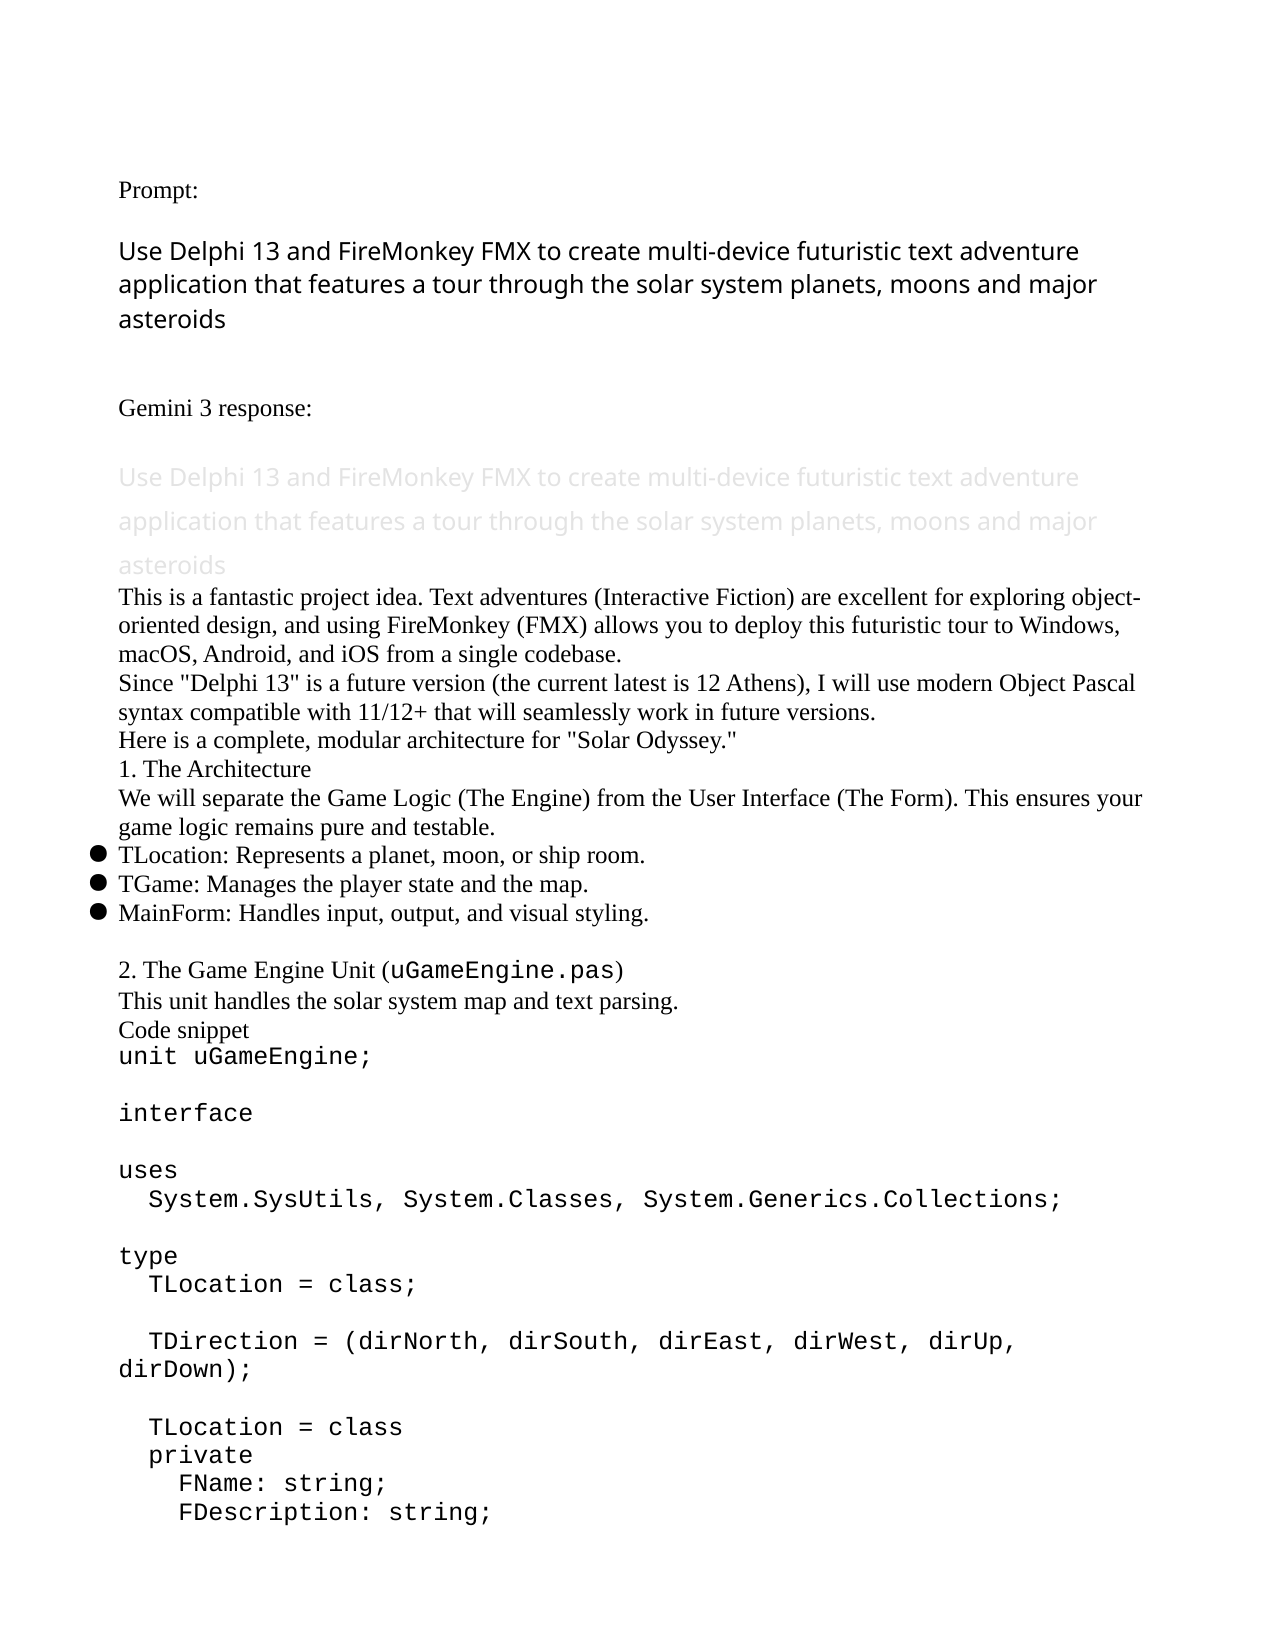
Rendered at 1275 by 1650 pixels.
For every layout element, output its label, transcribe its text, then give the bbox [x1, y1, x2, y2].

text interface [118, 1101, 1157, 1129]
text type [118, 1243, 1157, 1272]
text This is a fantastic project idea. Text adventures (Interactive Fiction) are excellent for exploring object-oriented design, and using FireMonkey (FMX) allows you to deploy this futuristic tour to Windows, macOS, Android, and iOS from a single codebase. [118, 582, 1157, 668]
text Prompt: [118, 176, 1157, 204]
text Use Delphi 13 and FireMonkey FMX to create multi-device futuristic text adventure application that features a tour through the solar system planets, moons and major asteroids [118, 233, 1157, 335]
text Gemini 3 response: [118, 393, 1157, 422]
text Use Delphi 13 and FireMonkey FMX to create multi-device futuristic text adventure application that features a tour through the solar system planets, moons and major asteroids [118, 450, 1157, 582]
text FName: string; [118, 1471, 1157, 1499]
text System.SysUtils, System.Classes, System.Generics.Collections; [118, 1186, 1157, 1214]
list TGame: Manages the player state and the map. [118, 869, 1157, 898]
text 2. The Game Engine Unit (uGameEngine.pas) [118, 955, 1157, 986]
text 1. The Architecture [118, 754, 1157, 783]
text uses [118, 1158, 1157, 1186]
text unit uGameEngine; [118, 1044, 1157, 1072]
text Here is a complete, modular architecture for "Solar Odyssey." [118, 725, 1157, 754]
list TLocation: Represents a planet, moon, or ship room. [118, 840, 1157, 869]
list MainForm: Handles input, output, and visual styling. [118, 898, 1157, 927]
text We will separate the Game Logic (The Engine) from the User Interface (The Form). This ensures your game logic remains pure and testable. [118, 783, 1157, 840]
text Since "Delphi 13" is a future version (the current latest is 12 Athens), I will use modern Object Pascal syntax compatible with 11/12+ that will seamlessly work in future versions. [118, 668, 1157, 725]
text FDescription: string; [118, 1499, 1157, 1527]
text private [118, 1442, 1157, 1471]
text TLocation = class [118, 1414, 1157, 1442]
text This unit handles the solar system map and text parsing. [118, 986, 1157, 1015]
text TLocation = class; [118, 1272, 1157, 1300]
text Code snippet [118, 1015, 1157, 1044]
text TDirection = (dirNorth, dirSouth, dirEast, dirWest, dirUp, dirDown); [118, 1329, 1157, 1385]
